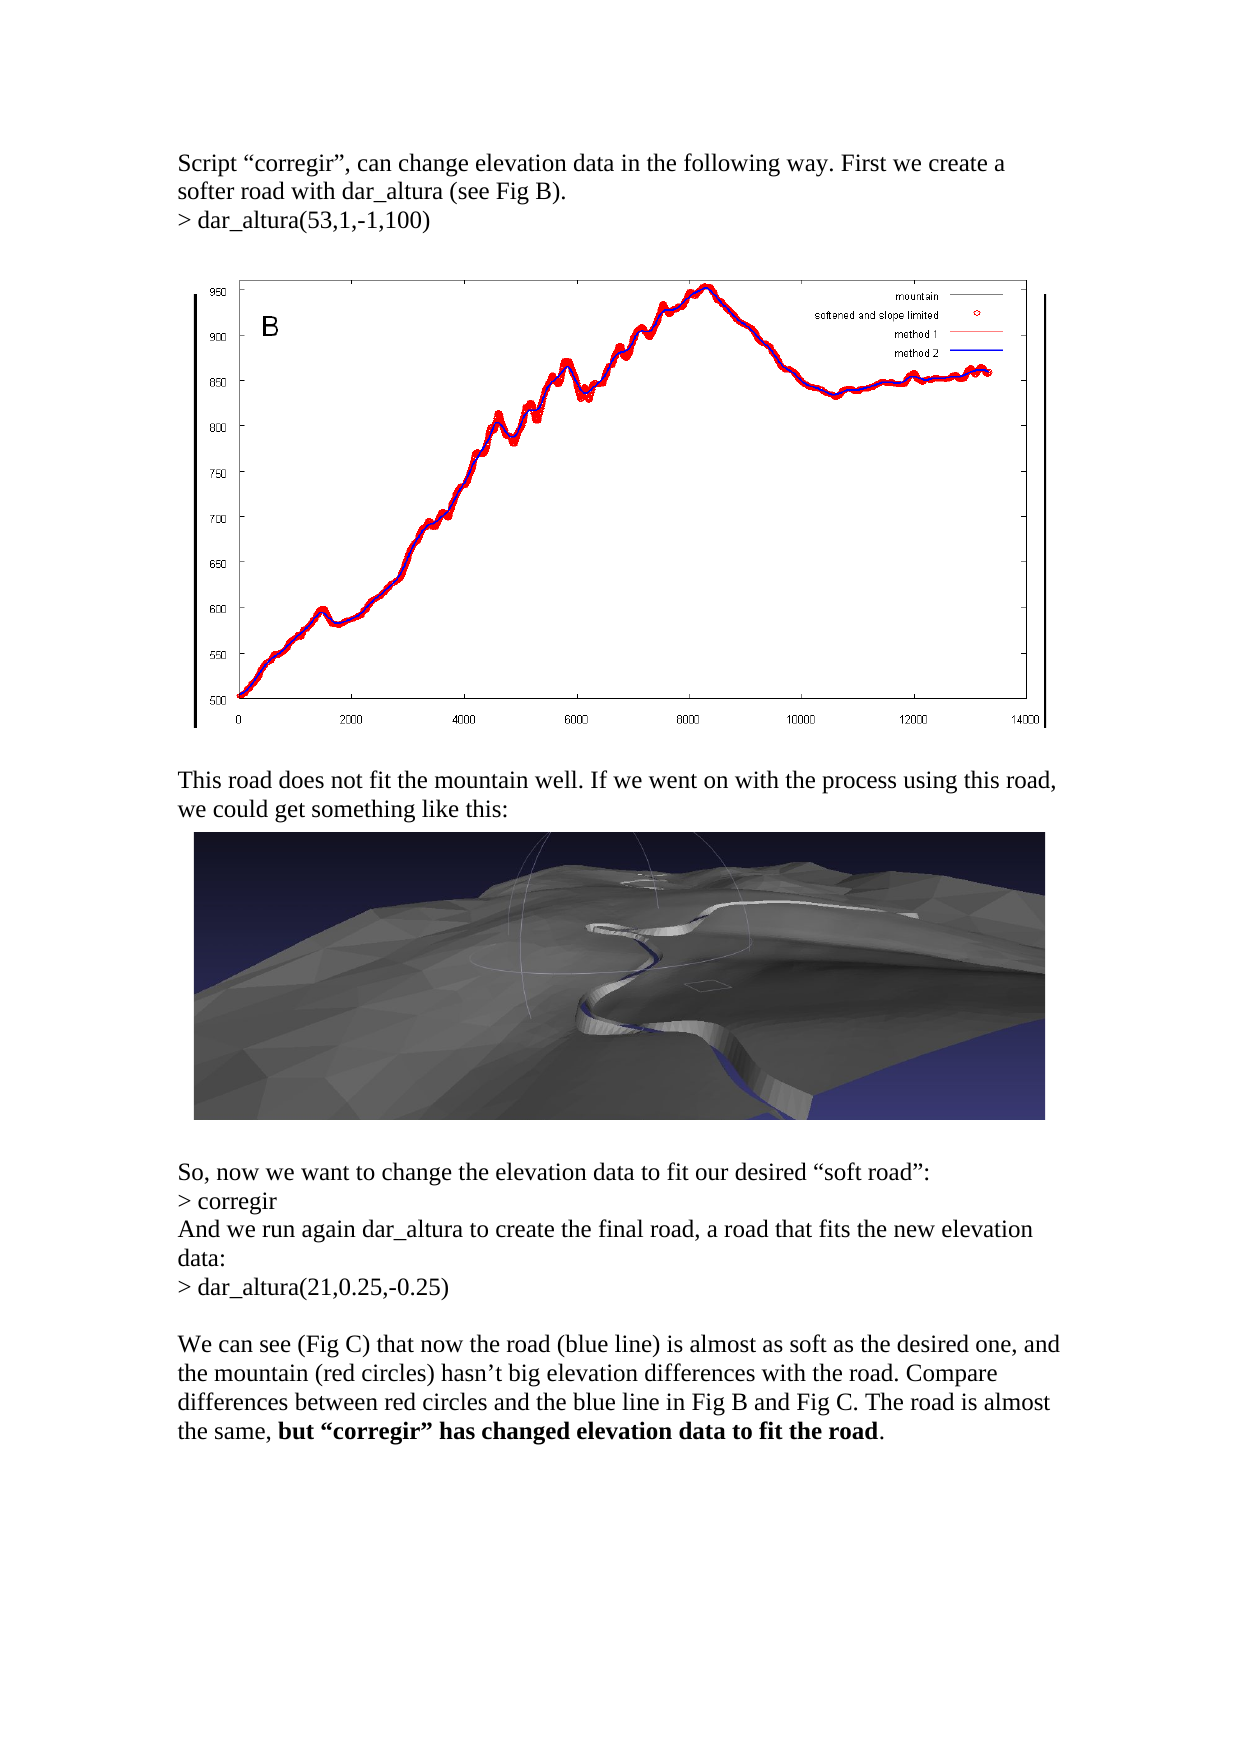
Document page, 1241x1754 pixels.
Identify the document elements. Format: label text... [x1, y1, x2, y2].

text > dar_altura(53,1,-1,100) [177, 205, 1063, 234]
text > dar_altura(21,0.25,-0.25) [177, 1272, 1063, 1301]
text This road does not fit the mountain well. If we went on with the process using this road, we could get something like this: [177, 766, 1063, 823]
text And we run again dar_altura to create the final road, a road that fits the new elevation data: [177, 1214, 1063, 1272]
text So, now we want to change the elevation data to fit our desired “soft road”: [177, 1157, 1063, 1186]
text > corregir [177, 1186, 1063, 1214]
text We can see (Fig C) that now the road (blue line) is almost as soft as the desired one, and the mountain (red circles) hasn’t big elevation differences with the road. Compare differences between red circles and the blue line in Fig B and Fig C. The road is almost the same, but “corregir” has changed elevation data to fit the road. [177, 1329, 1063, 1444]
text Script “corregir”, can change elevation data in the following way. First we create a softer road with dar_altura (see Fig B). [177, 148, 1063, 205]
picture [193, 832, 1046, 1120]
picture [193, 271, 1047, 728]
